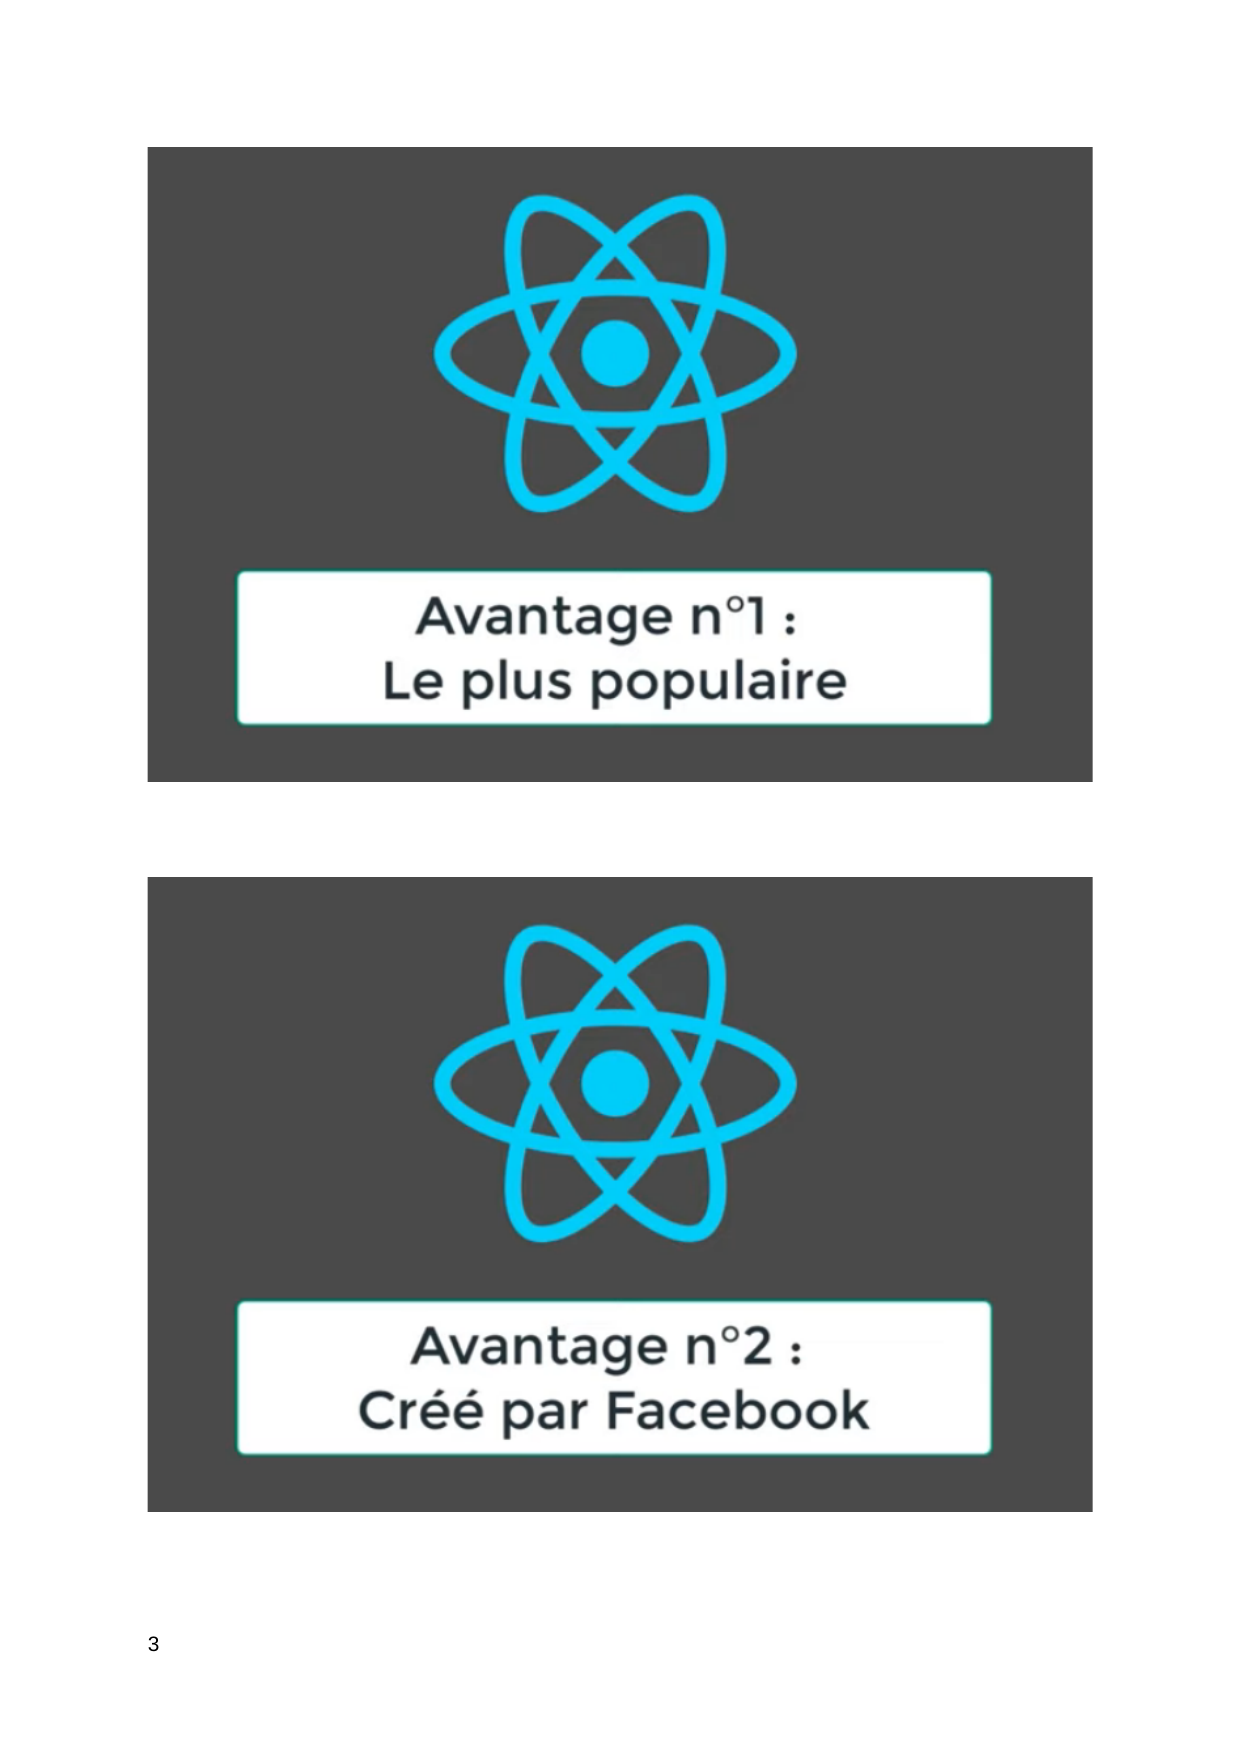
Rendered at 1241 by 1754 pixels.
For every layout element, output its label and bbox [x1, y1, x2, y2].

picture [147, 147, 1093, 782]
picture [147, 877, 1093, 1512]
